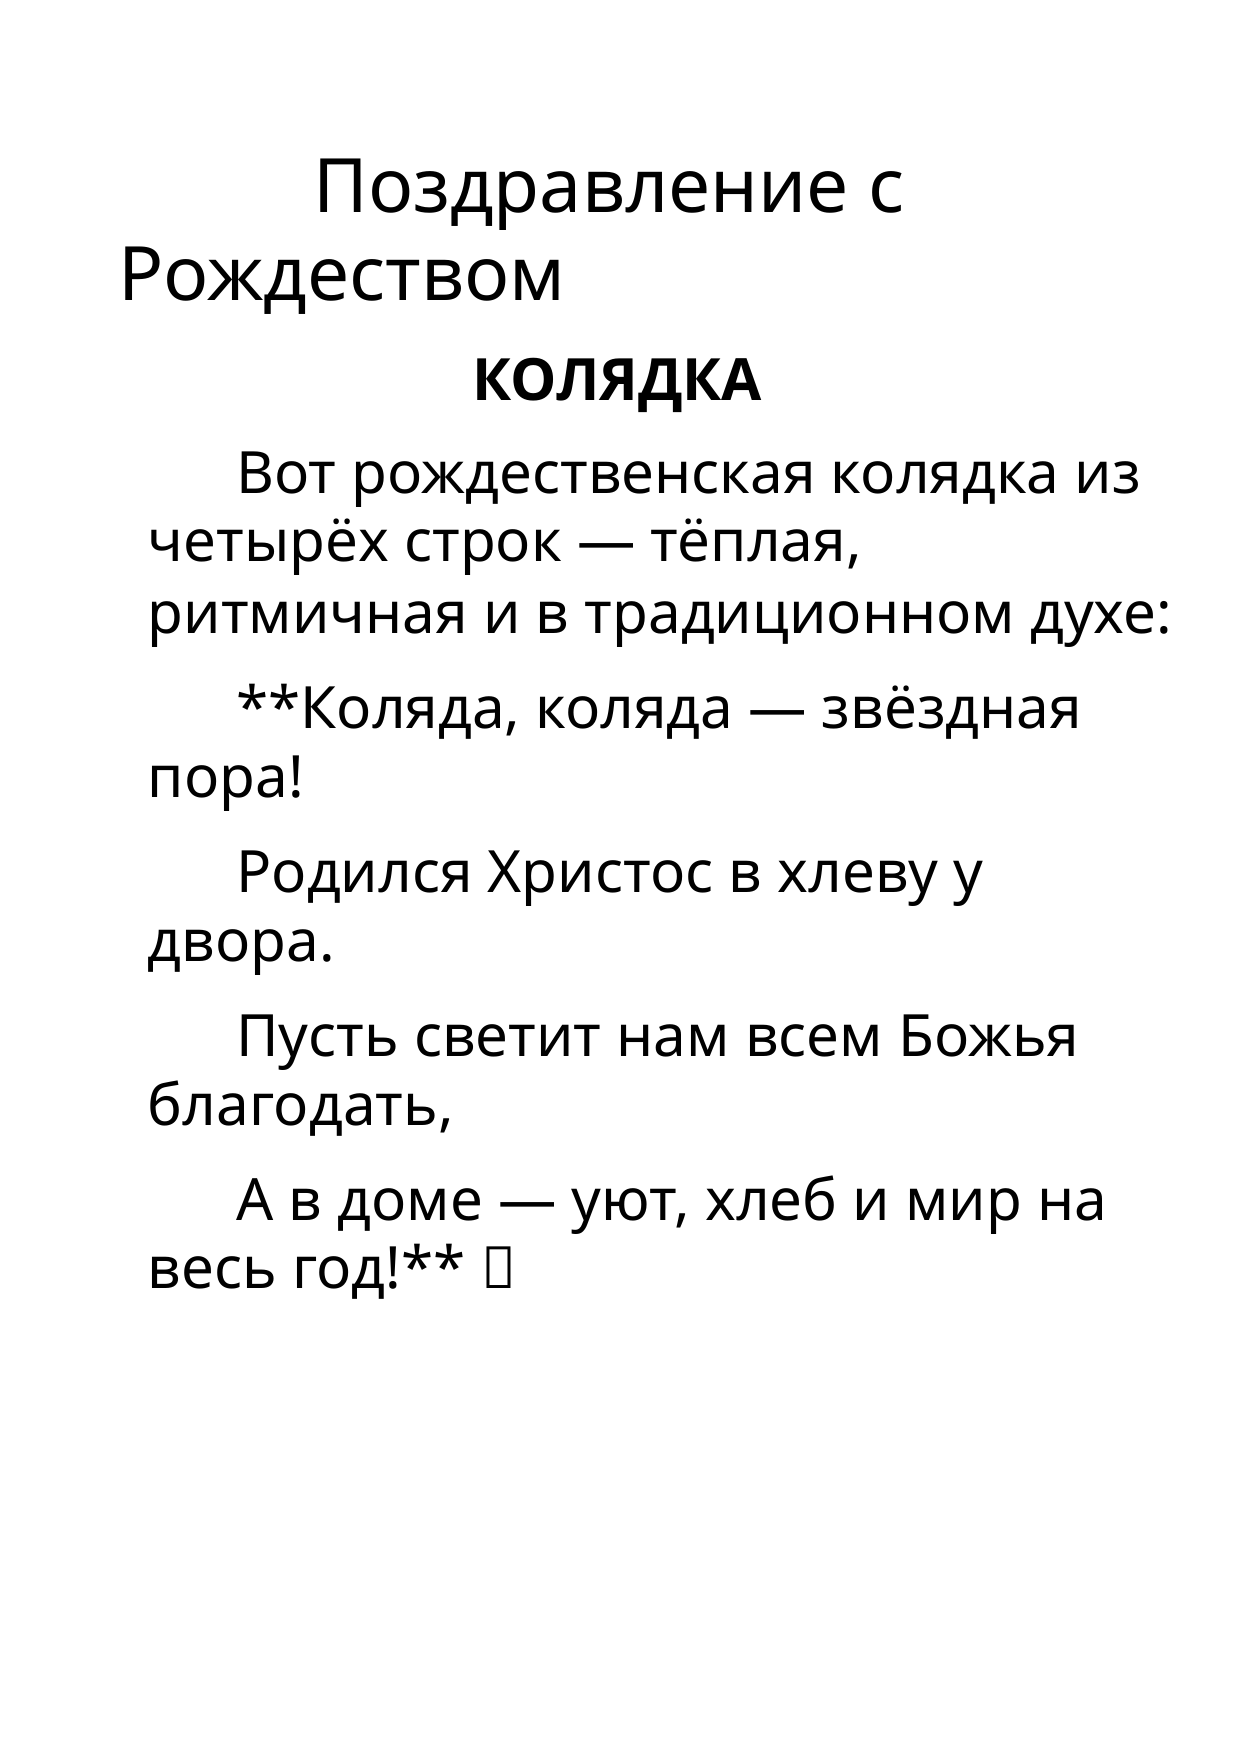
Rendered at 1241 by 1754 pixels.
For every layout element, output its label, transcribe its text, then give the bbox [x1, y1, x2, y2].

text А в доме — уют, хлеб и мир на весь год!** 🌟 [148, 1163, 1181, 1306]
text Родился Христос в хлеву у двора. [148, 835, 1181, 978]
text Пусть светит нам всем Божья благодать, [148, 999, 1181, 1142]
text Поздравление с Рождеством [118, 139, 1181, 323]
text **Коляда, коляда — звёздная пора! [148, 671, 1181, 814]
text КОЛЯДКА [118, 344, 1181, 415]
text Вот рождественская колядка из четырёх строк — тёплая, ритмичная и в традиционном духе: [148, 436, 1181, 651]
